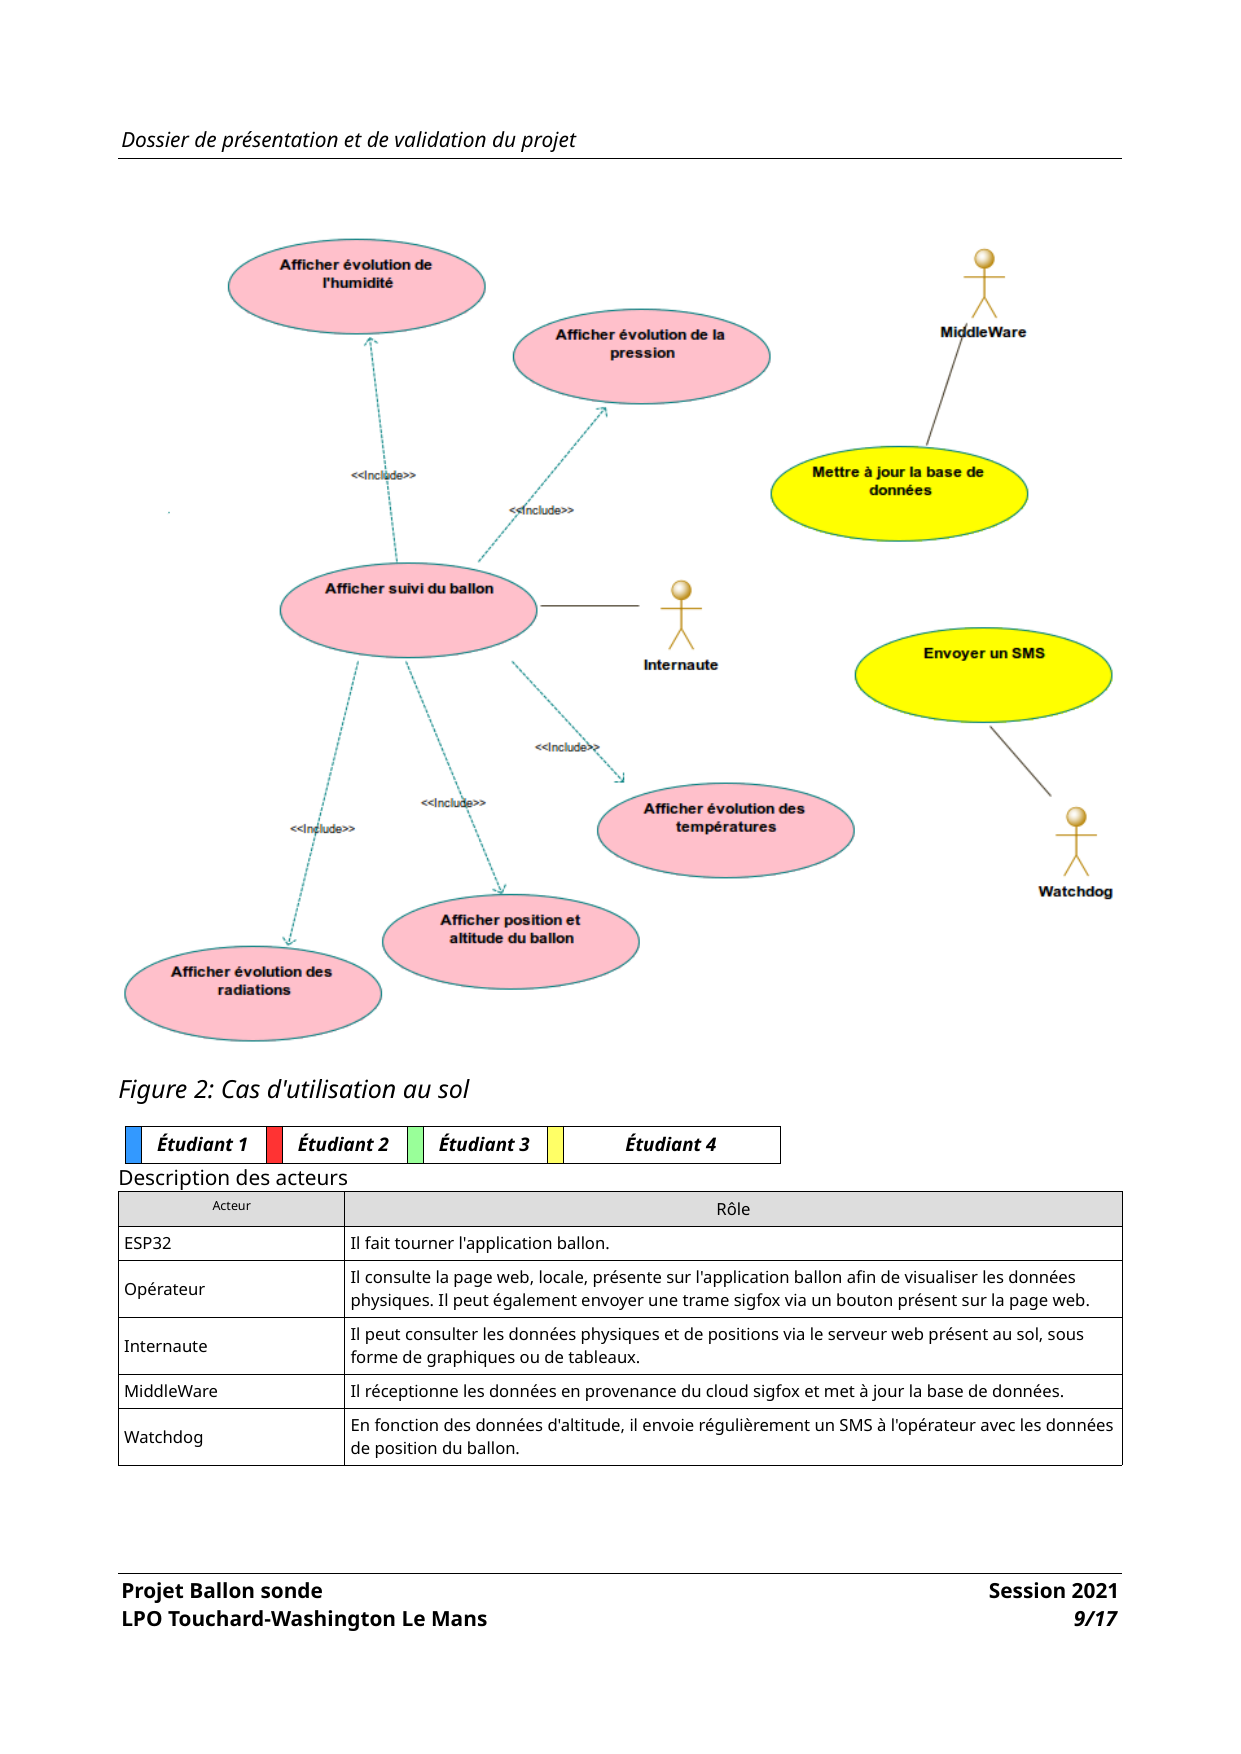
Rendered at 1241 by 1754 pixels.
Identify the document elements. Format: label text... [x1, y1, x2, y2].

table_cell MiddleWare [119, 1375, 344, 1408]
table_cell Il fait tourner l'application ballon. [345, 1227, 1122, 1260]
table_cell Il consulte la page web, locale, présente sur l'application ballon afin de visualiser les données physiques. Il peut également envoyer une trame sigfox via un bouton présent sur la page web. [345, 1261, 1122, 1317]
table_cell Internaute [119, 1318, 344, 1374]
table_header [126, 1127, 141, 1163]
table_header [408, 1127, 423, 1163]
table_header [267, 1127, 282, 1163]
text Description des acteurs [118, 1163, 1122, 1191]
table_cell Il peut consulter les données physiques et de positions via le serveur web présent au sol, sous forme de graphiques ou de tableaux. [345, 1318, 1122, 1374]
table_header Étudiant 4 [564, 1127, 780, 1163]
table_cell En fonction des données d'altitude, il envoie régulièrement un SMS à l'opérateur avec les données de position du ballon. [345, 1409, 1122, 1465]
table_cell ESP32 [119, 1227, 344, 1260]
table_header Étudiant 2 [283, 1127, 407, 1163]
table_cell Opérateur [119, 1261, 344, 1317]
table_cell Watchdog [119, 1409, 344, 1465]
table_header Étudiant 3 [424, 1127, 547, 1163]
table_cell Il réceptionne les données en provenance du cloud sigfox et met à jour la base de données. [345, 1375, 1122, 1408]
table_header Étudiant 1 [142, 1127, 266, 1163]
table_header Rôle [345, 1192, 1122, 1226]
picture [118, 200, 1123, 1065]
text Figure 2: Cas d'utilisation au sol [118, 1065, 1122, 1106]
table_header Acteur [119, 1192, 344, 1226]
table_header [548, 1127, 563, 1163]
